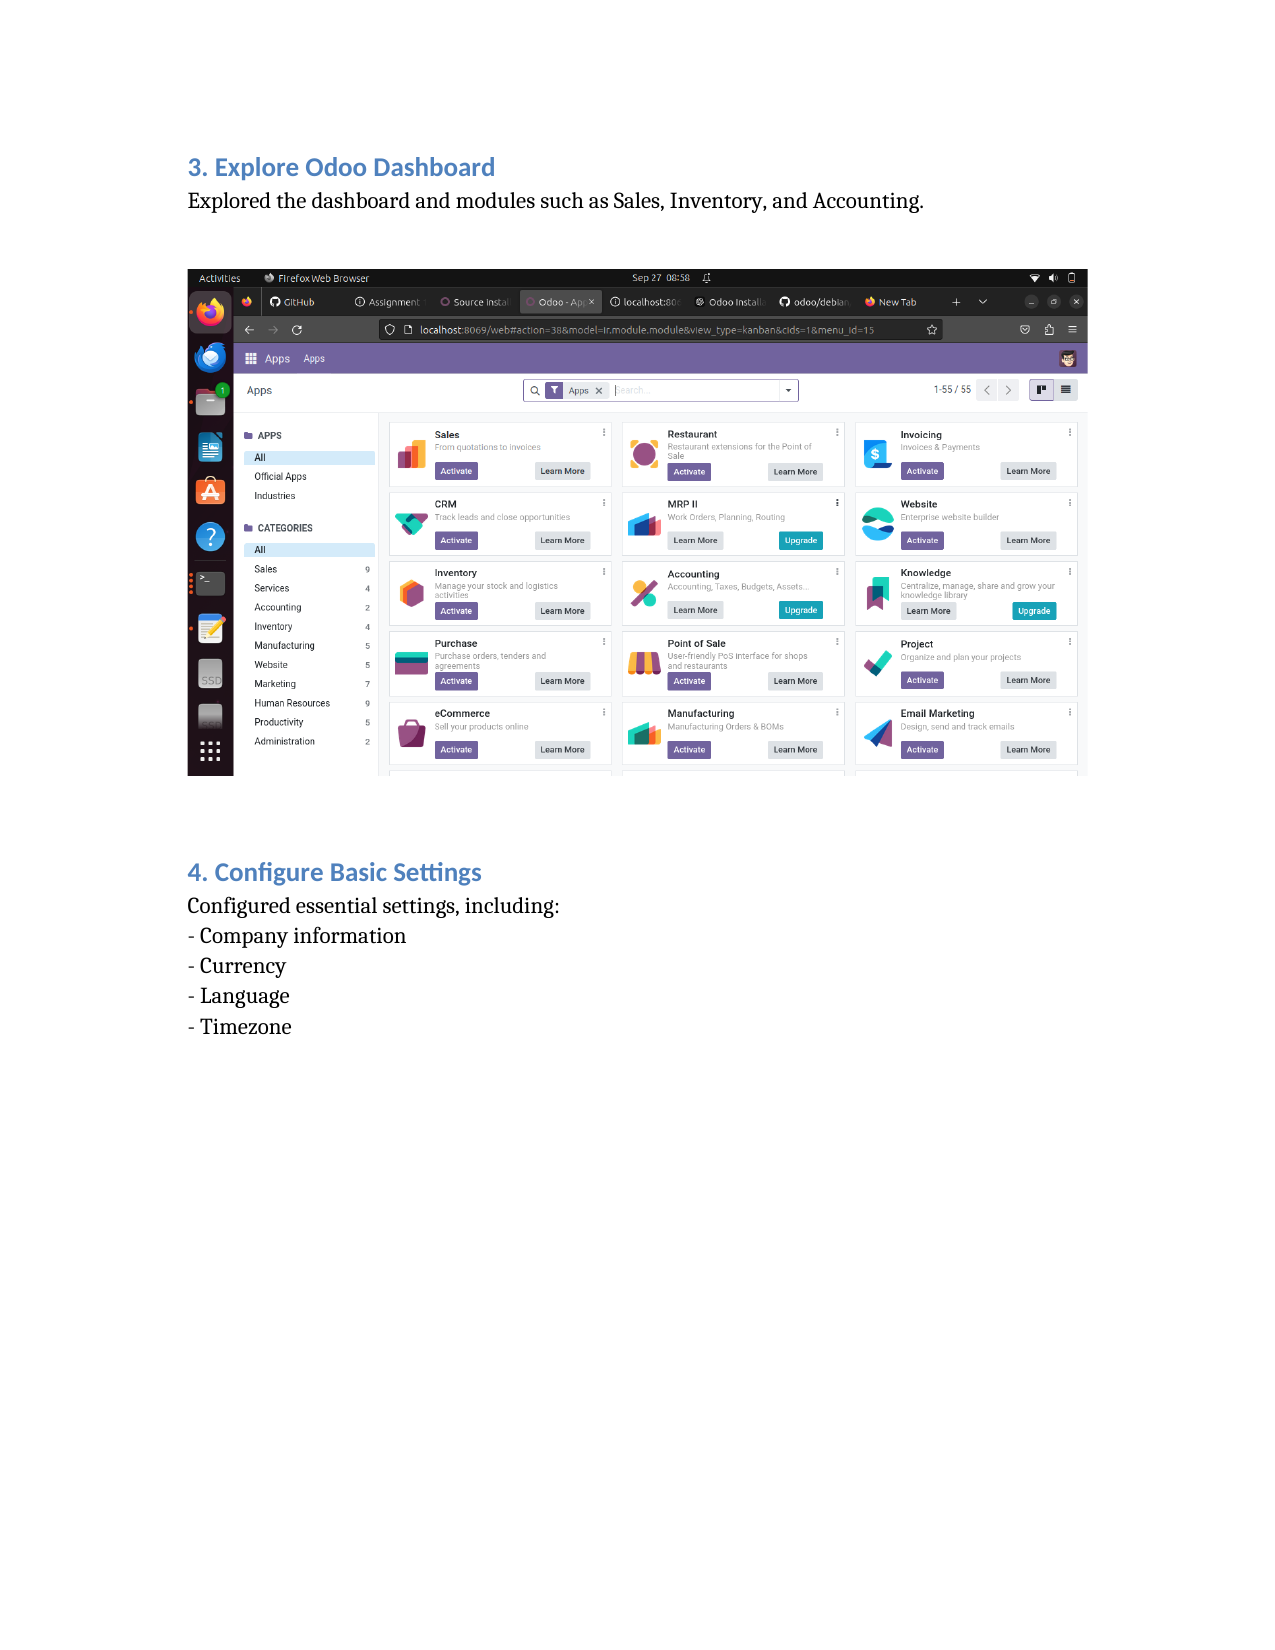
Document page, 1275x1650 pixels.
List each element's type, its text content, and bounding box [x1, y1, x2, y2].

picture [187, 269, 1088, 776]
text Configured essential settings, including: - Company information - Currency - Language - Timezone [187, 893, 1087, 1070]
text Explored the dashboard and modules such as Sales, Inventory, and Accounting. [187, 188, 1087, 244]
subtitle 4. Configure Basic Settings [187, 855, 1087, 888]
subtitle 3. Explore Odoo Dashboard [187, 150, 1087, 183]
